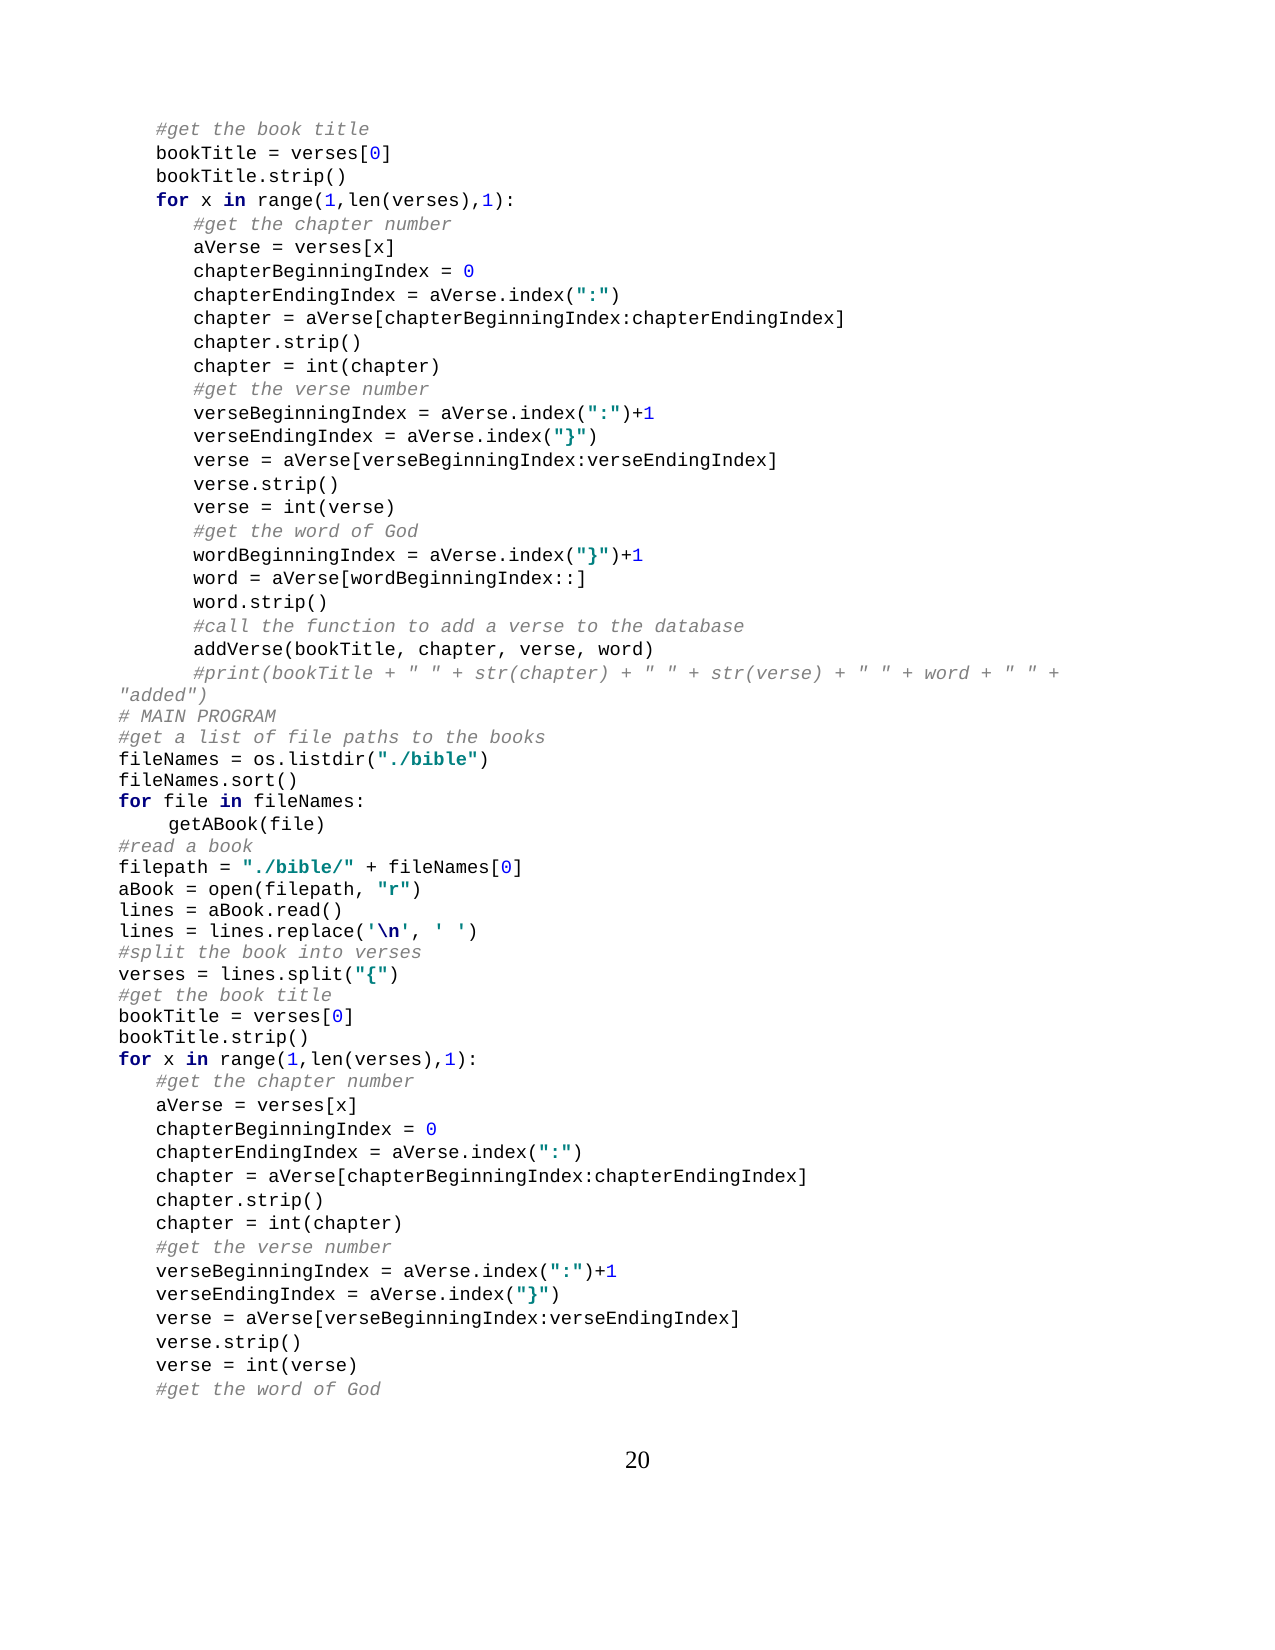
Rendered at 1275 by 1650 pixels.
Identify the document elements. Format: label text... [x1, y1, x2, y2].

text for x in range(1,len(verses),1): [118, 1049, 1157, 1071]
text chapter = aVerse[chapterBeginningIndex:chapterEndingIndex] [118, 1165, 1157, 1189]
text #get the book title [118, 118, 1157, 142]
text word.strip() [118, 591, 1157, 615]
text chapterEndingIndex = aVerse.index(":") [118, 1141, 1157, 1165]
text chapter.strip() [118, 331, 1157, 354]
text verse.strip() [118, 1331, 1157, 1354]
text chapter = int(chapter) [118, 1212, 1157, 1236]
text wordBeginningIndex = aVerse.index("}")+1 [118, 544, 1157, 567]
text #split the book into verses [118, 943, 1157, 964]
text verseBeginningIndex = aVerse.index(":")+1 [118, 1260, 1157, 1283]
text chapter = aVerse[chapterBeginningIndex:chapterEndingIndex] [118, 307, 1157, 331]
text verse.strip() [118, 473, 1157, 496]
text addVerse(bookTitle, chapter, verse, word) [118, 638, 1157, 662]
text chapterEndingIndex = aVerse.index(":") [118, 284, 1157, 307]
text bookTitle.strip() [118, 165, 1157, 189]
text #get the chapter number [118, 213, 1157, 236]
text aVerse = verses[x] [118, 1094, 1157, 1118]
text verseEndingIndex = aVerse.index("}") [118, 426, 1157, 449]
text lines = lines.replace('\n', ' ') [118, 922, 1157, 943]
text getABook(file) [118, 813, 1157, 837]
text aBook = open(filepath, "r") [118, 879, 1157, 901]
text verse = aVerse[verseBeginningIndex:verseEndingIndex] [118, 449, 1157, 473]
text #get the chapter number [118, 1071, 1157, 1094]
text bookTitle = verses[0] [118, 1007, 1157, 1028]
text # MAIN PROGRAM [118, 707, 1157, 728]
text verseBeginningIndex = aVerse.index(":")+1 [118, 402, 1157, 426]
text verse = aVerse[verseBeginningIndex:verseEndingIndex] [118, 1307, 1157, 1331]
text verse = int(verse) [118, 1354, 1157, 1378]
text verses = lines.split("{") [118, 964, 1157, 986]
text #get the verse number [118, 378, 1157, 402]
text verseEndingIndex = aVerse.index("}") [118, 1283, 1157, 1307]
text verse = int(verse) [118, 496, 1157, 520]
text #get the word of God [118, 520, 1157, 544]
text fileNames = os.listdir("./bible") [118, 749, 1157, 771]
text chapter = int(chapter) [118, 354, 1157, 378]
text bookTitle.strip() [118, 1028, 1157, 1049]
text fileNames.sort() [118, 771, 1157, 792]
text word = aVerse[wordBeginningIndex::] [118, 567, 1157, 591]
text #get the verse number [118, 1236, 1157, 1260]
text filepath = "./bible/" + fileNames[0] [118, 858, 1157, 879]
text #print(bookTitle + " " + str(chapter) + " " + str(verse) + " " + word + " " + "added") [118, 662, 1157, 707]
text #get a list of file paths to the books [118, 728, 1157, 749]
text #read a book [118, 837, 1157, 858]
text chapterBeginningIndex = 0 [118, 1118, 1157, 1141]
text for file in fileNames: [118, 792, 1157, 813]
text #call the function to add a verse to the database [118, 615, 1157, 638]
text chapter.strip() [118, 1189, 1157, 1212]
text aVerse = verses[x] [118, 236, 1157, 260]
text bookTitle = verses[0] [118, 142, 1157, 165]
text #get the word of God [118, 1378, 1157, 1402]
text lines = aBook.read() [118, 901, 1157, 922]
text chapterBeginningIndex = 0 [118, 260, 1157, 284]
text #get the book title [118, 986, 1157, 1007]
text for x in range(1,len(verses),1): [118, 189, 1157, 213]
